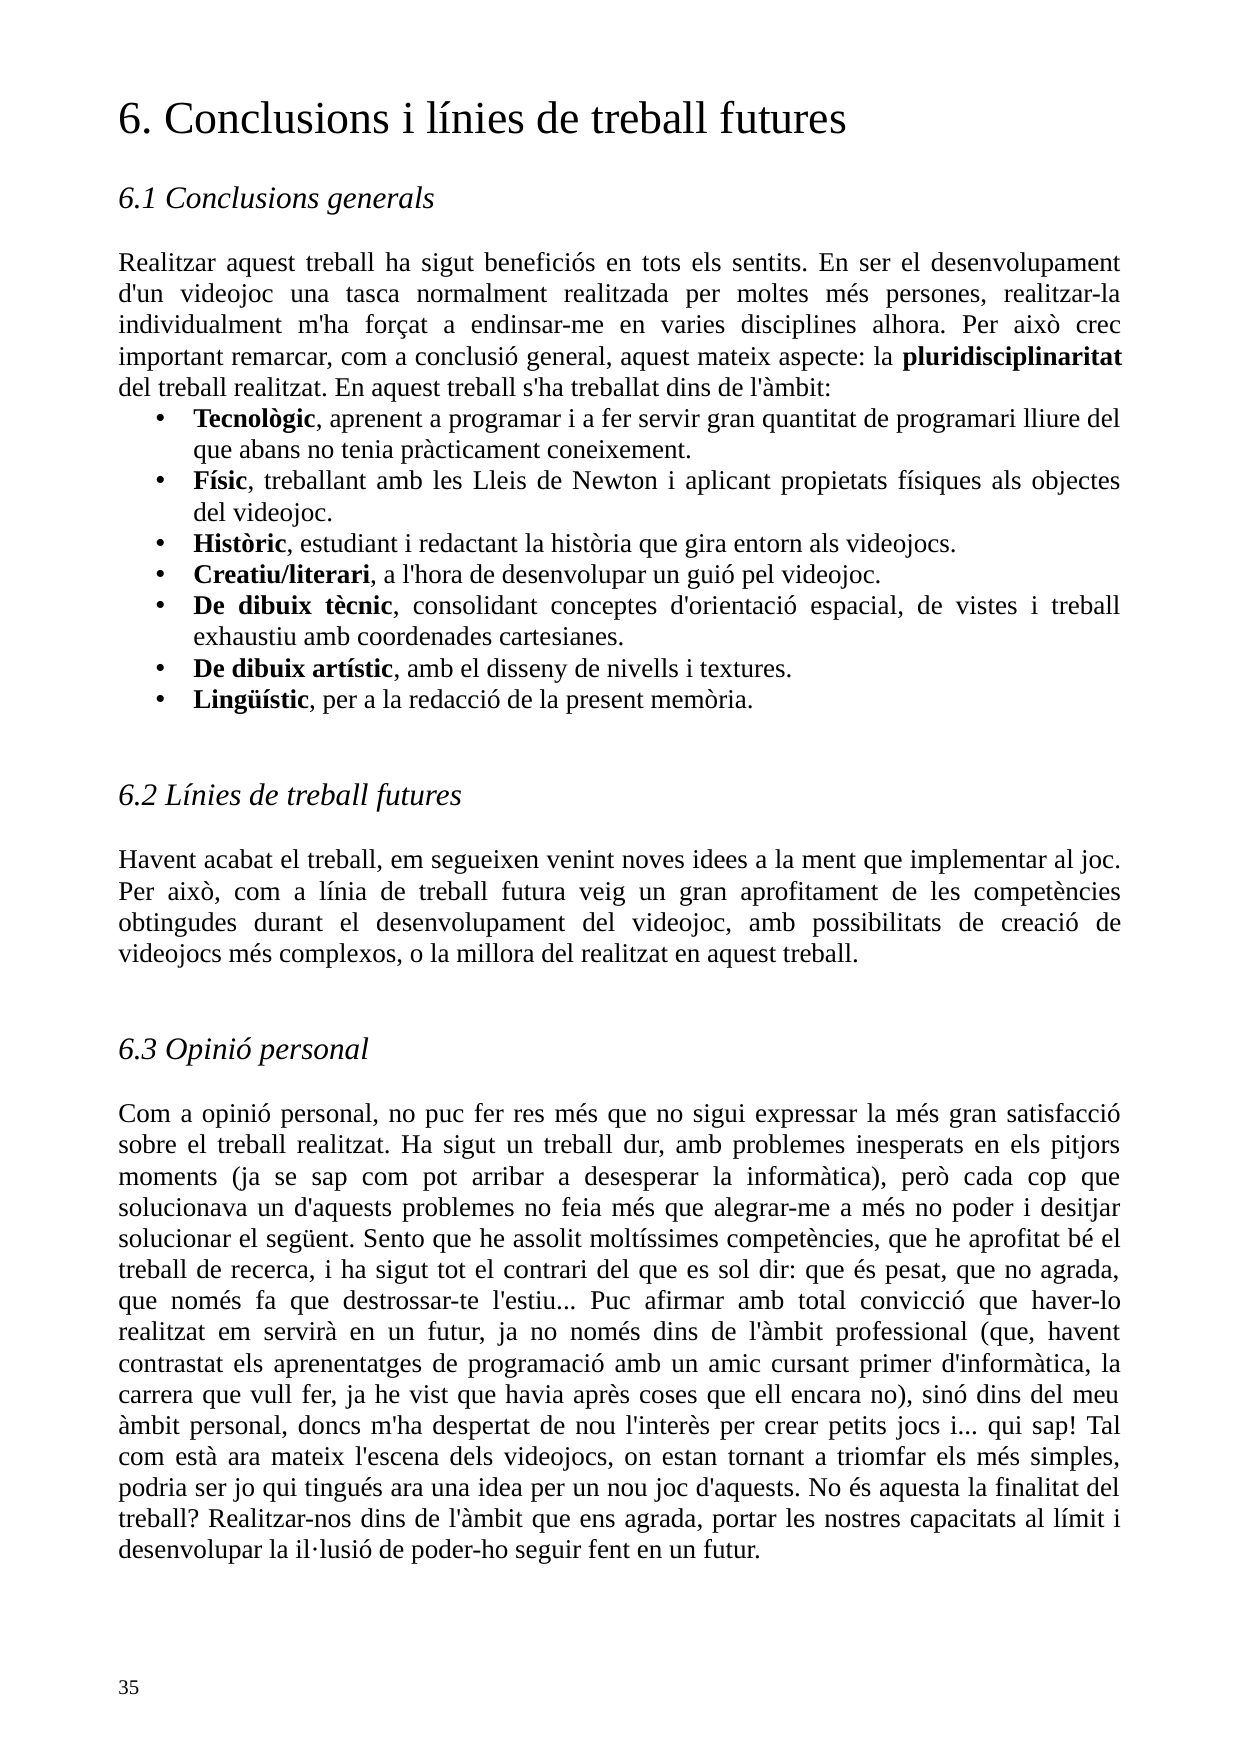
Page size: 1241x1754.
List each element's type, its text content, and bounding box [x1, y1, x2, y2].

text 6.2 Línies de treball futures [118, 776, 1122, 812]
list Lingüístic, per a la redacció de la present memòria. [156, 683, 1122, 714]
list De dibuix artístic, amb el disseny de nivells i textures. [156, 652, 1122, 683]
text 6.3 Opinió personal [118, 1030, 1122, 1066]
list Tecnològic, aprenent a programar i a fer servir gran quantitat de programari lliure del que abans no tenia pràcticament coneixement. [156, 402, 1122, 464]
text 6. Conclusions i línies de treball futures [118, 91, 1122, 143]
text Realitzar aquest treball ha sigut beneficiós en tots els sentits. En ser el desenvolupament d'un videojoc una tasca normalment realitzada per moltes més persones, realitzar-la individualment m'ha forçat a endinsar-me en varies disciplines alhora. Per això crec important remarcar, com a conclusió general, aquest mateix aspecte: la pluridisciplinaritat del treball realitzat. En aquest treball s'ha treballat dins de l'àmbit: [118, 246, 1122, 402]
text Havent acabat el treball, em segueixen venint noves idees a la ment que implementar al joc. Per això, com a línia de treball futura veig un gran aprofitament de les competències obtingudes durant el desenvolupament del videojoc, amb possibilitats de creació de videojocs més complexos, o la millora del realitzat en aquest treball. [118, 843, 1122, 968]
text 6.1 Conclusions generals [118, 179, 1122, 215]
list Creatiu/literari, a l'hora de desenvolupar un guió pel videojoc. [156, 558, 1122, 589]
list De dibuix tècnic, consolidant conceptes d'orientació espacial, de vistes i treball exhaustiu amb coordenades cartesianes. [156, 589, 1122, 652]
list Històric, estudiant i redactant la història que gira entorn als videojocs. [156, 527, 1122, 558]
text Com a opinió personal, no puc fer res més que no sigui expressar la més gran satisfacció sobre el treball realitzat. Ha sigut un treball dur, amb problemes inesperats en els pitjors moments (ja se sap com pot arribar a desesperar la informàtica), però cada cop que solucionava un d'aquests problemes no feia més que alegrar-me a més no poder i desitjar solucionar el següent. Sento que he assolit moltíssimes competències, que he aprofitat bé el treball de recerca, i ha sigut tot el contrari del que es sol dir: que és pesat, que no agrada, que només fa que destrossar-te l'estiu... Puc afirmar amb total convicció que haver-lo realitzat em servirà en un futur, ja no només dins de l'àmbit professional (que, havent contrastat els aprenentatges de programació amb un amic cursant primer d'informàtica, la carrera que vull fer, ja he vist que havia après coses que ell encara no), sinó dins del meu àmbit personal, doncs m'ha despertat de nou l'interès per crear petits jocs i... qui sap! Tal com està ara mateix l'escena dels videojocs, on estan tornant a triomfar els més simples, podria ser jo qui tingués ara una idea per un nou joc d'aquests. No és aquesta la finalitat del treball? Realitzar-nos dins de l'àmbit que ens agrada, portar les nostres capacitats al límit i desenvolupar la il·lusió de poder-ho seguir fent en un futur. [118, 1097, 1122, 1565]
list Físic, treballant amb les Lleis de Newton i aplicant propietats físiques als objectes del videojoc. [156, 464, 1122, 527]
